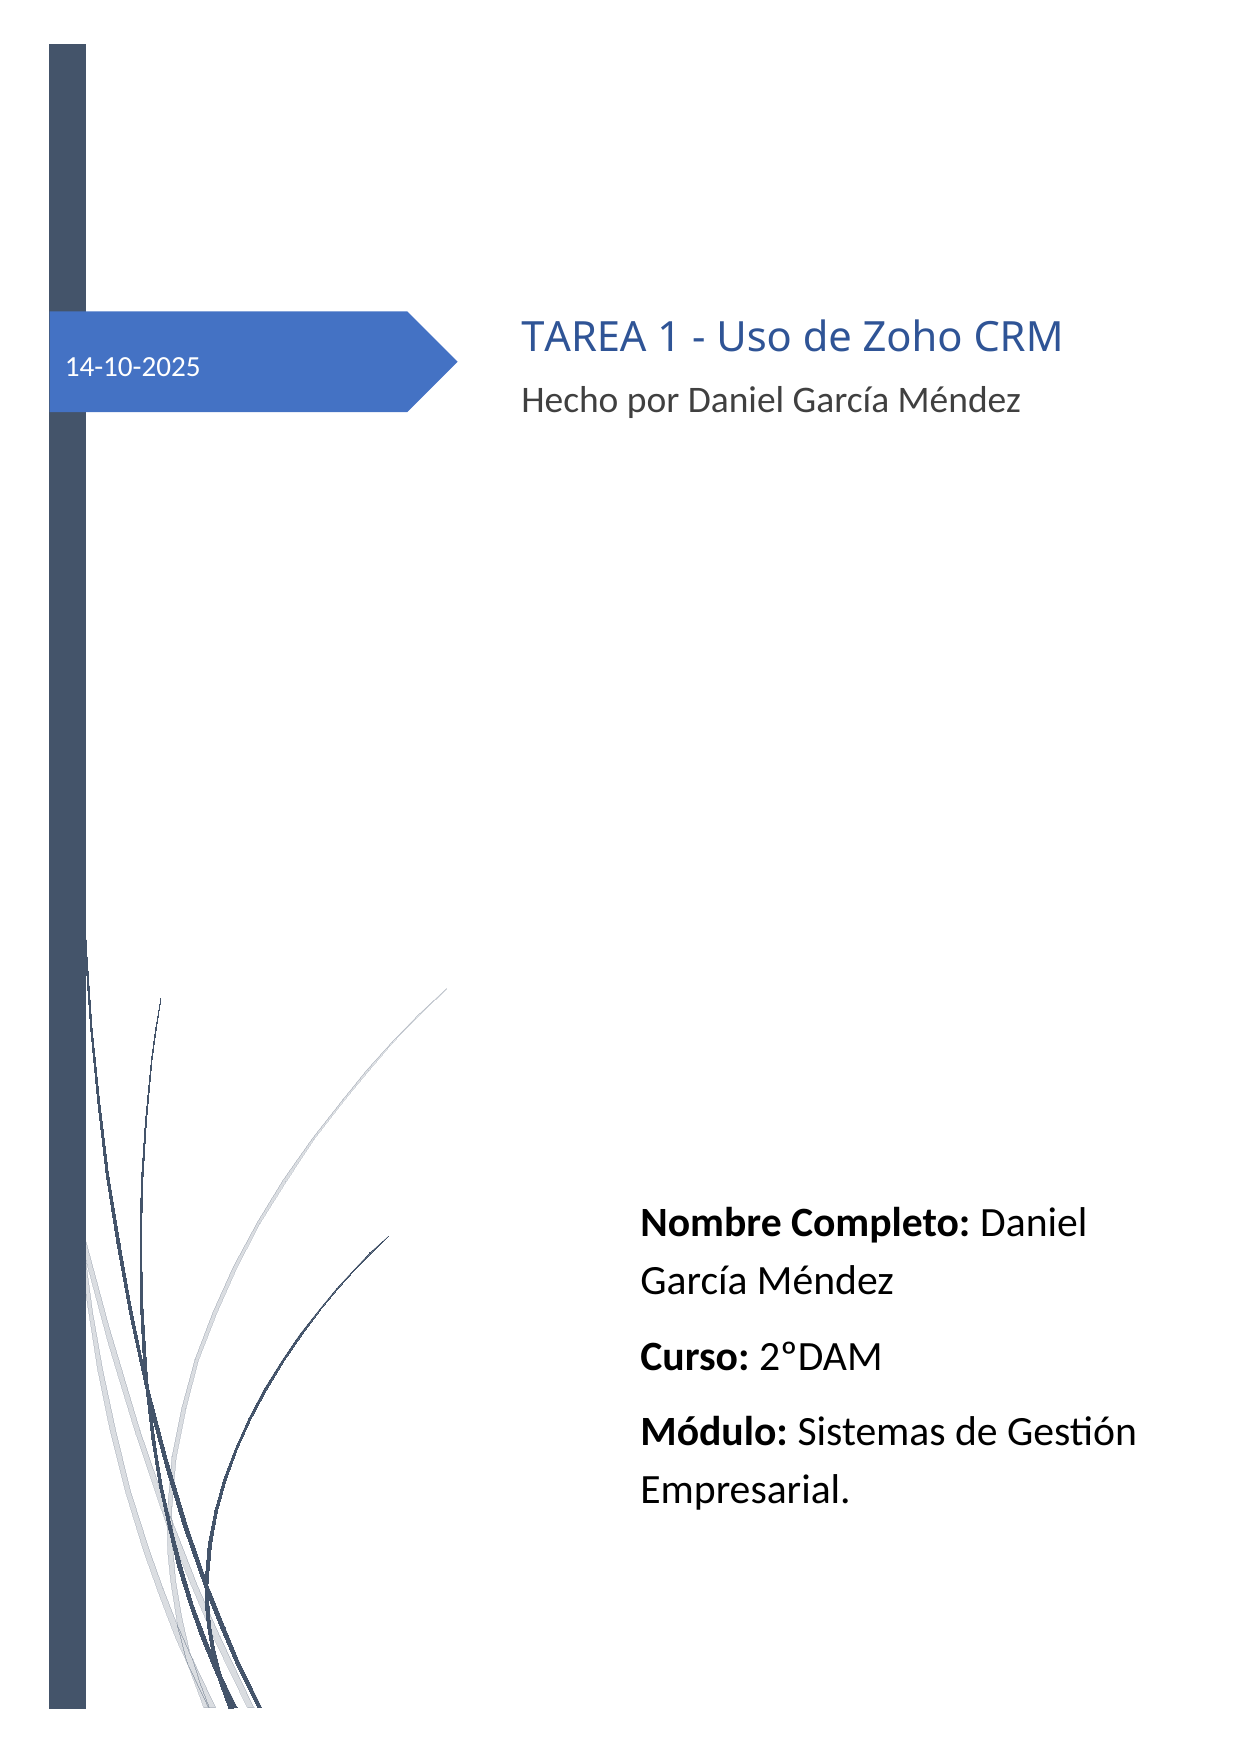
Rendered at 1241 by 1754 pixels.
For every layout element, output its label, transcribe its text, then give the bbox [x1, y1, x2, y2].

text Nombre Completo: Daniel García Méndez [640, 1196, 1142, 1305]
text Hecho por Daniel García Méndez [521, 376, 1078, 422]
text TAREA 1 - Uso de Zoho CRM [521, 307, 1078, 364]
text Módulo: Sistemas de Gestión Empresarial. [640, 1404, 1142, 1514]
text Curso: 2ºDAM [640, 1329, 1142, 1380]
